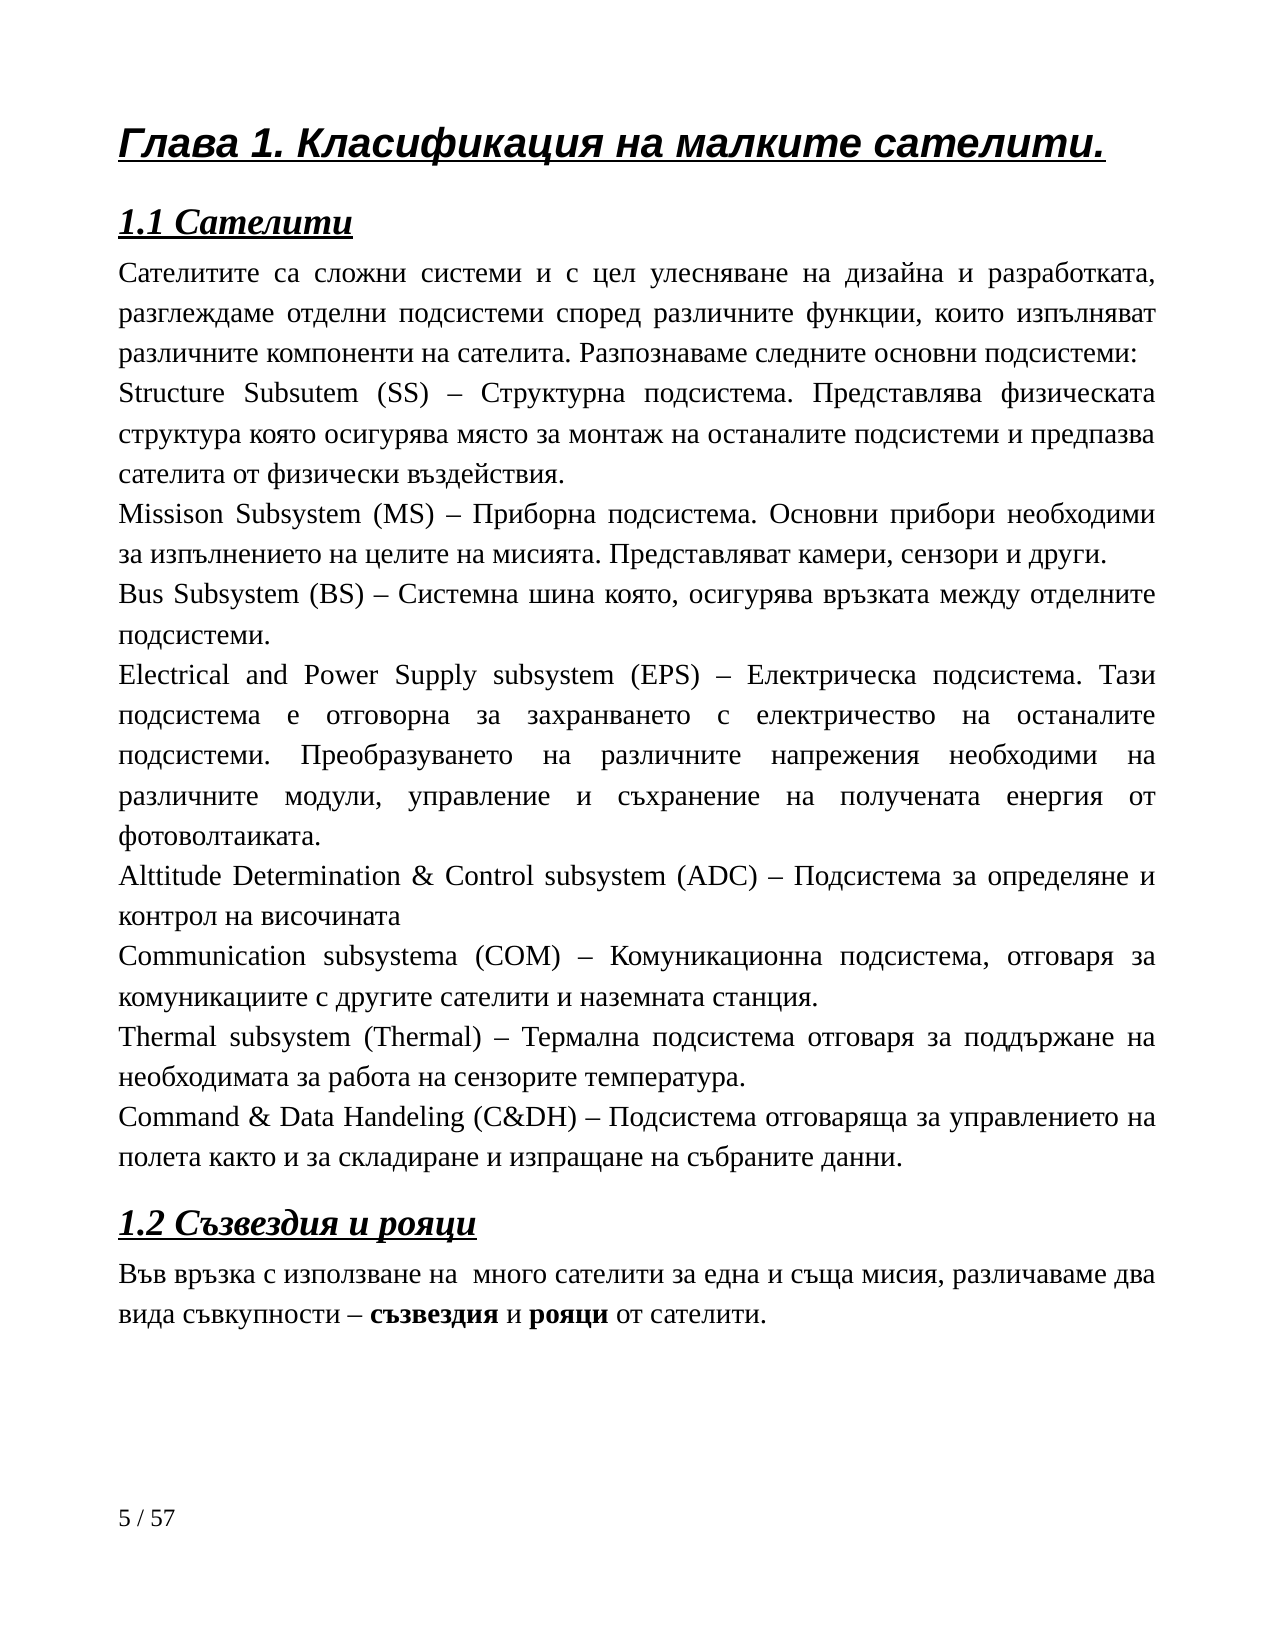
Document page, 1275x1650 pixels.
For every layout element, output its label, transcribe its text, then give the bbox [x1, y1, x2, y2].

text Мissison Subsystem (MS) – Приборна подсистема. Основни прибори необходими за изпълнението на целите на мисията. Представляват камери, сензори и други. [118, 496, 1157, 570]
text Във връзка с използване на много сателити за една и съща мисия, различаваме два вида съвкупности – съзвездия и рояци от сателити. [118, 1256, 1157, 1330]
text Сателитите са сложни системи и с цел улесняване на дизайна и разработката, разглеждаме отделни подсистеми според различните функции, които изпълняват различните компоненти на сателита. Разпознаваме следните основни подсистеми: [118, 255, 1157, 369]
subtitle 1.2 Съзвездия и рояци [118, 1201, 1157, 1244]
text Alttitude Determination & Control subsystem (ADC) – Подсистема за определяне и контрол на височината [118, 858, 1157, 932]
subtitle Глава 1. Класификация на малките сателити. [118, 118, 1157, 166]
text Electrical and Power Supply subsystem (EPS) – Електрическа подсистема. Тази подсистема е отговорна за захранването с електричество на останалите подсистеми. Преобразуването на различните напрежения необходими на различните модули, управление и съхранение на получената енергия от фотоволтаиката. [118, 657, 1157, 851]
text Bus Subsystem (BS) – Системна шина която, осигурява връзката между отделните подсистеми. [118, 577, 1157, 650]
text Structure Subsutem (SS) – Структурна подсистема. Представлява физическата структура която осигурява място за монтаж на останалите подсистеми и предпазва сателита от физически въздействия. [118, 376, 1157, 489]
text Thermal subsystem (Thermal) – Термална подсистема отговаря за поддържане на необходимата за работа на сензорите температура. [118, 1019, 1157, 1093]
subtitle 1.1 Сателити [118, 199, 1157, 242]
text Communication subsystema (COM) – Комуникационна подсистема, отговаря за комуникациите с другите сателити и наземната станция. [118, 938, 1157, 1012]
text Command & Data Handeling (C&DH) – Подсистема отговаряща за управлението на полета както и за складиране и изпращане на събраните данни. [118, 1099, 1157, 1173]
